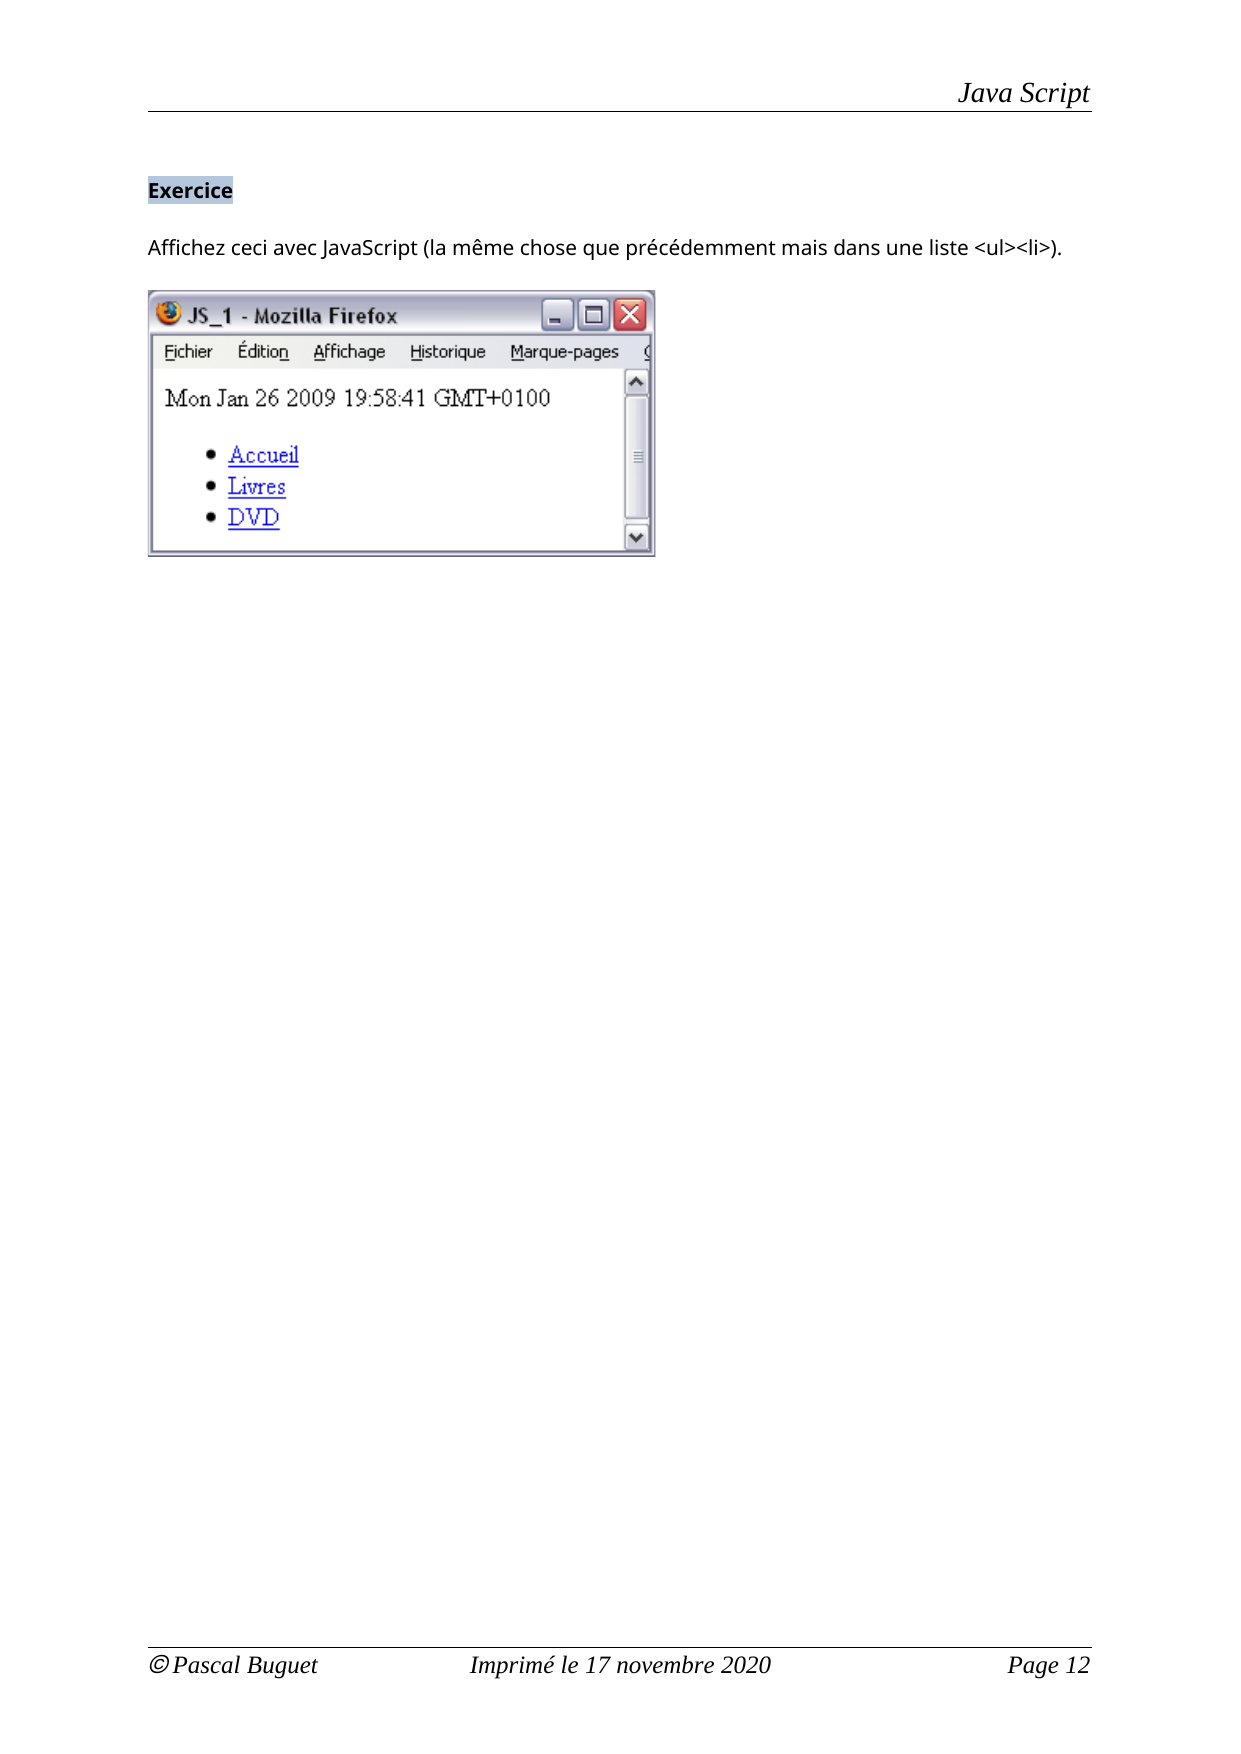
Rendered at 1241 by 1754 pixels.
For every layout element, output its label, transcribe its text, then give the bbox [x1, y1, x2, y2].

text Exercice [148, 176, 1092, 204]
text Affichez ceci avec JavaScript (la même chose que précédemment mais dans une liste <ul><li>). [148, 233, 1092, 261]
picture [147, 290, 656, 557]
